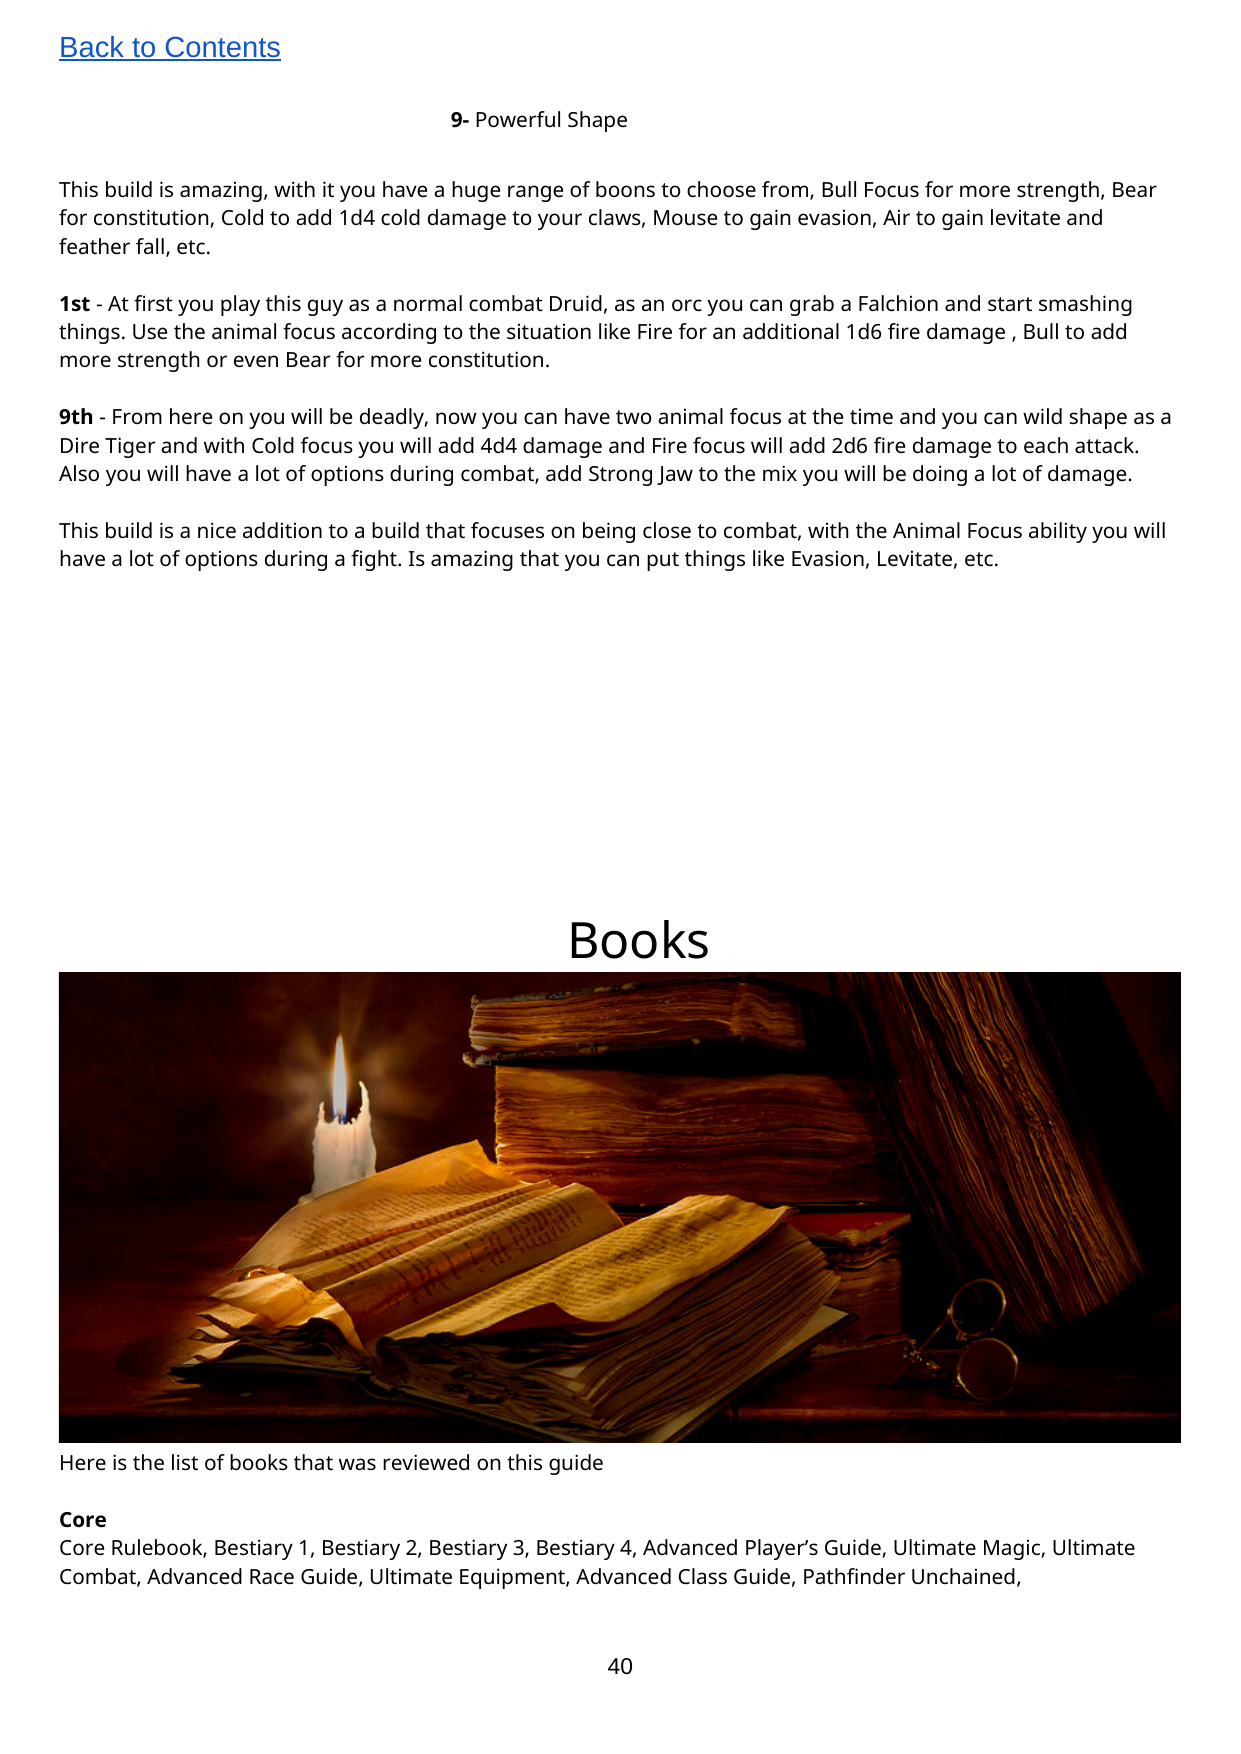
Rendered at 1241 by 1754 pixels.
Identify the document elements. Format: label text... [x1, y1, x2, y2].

text Core Rulebook, Bestiary 1, Bestiary 2, Bestiary 3, Bestiary 4, Advanced Player’s Guide, Ultimate Magic, Ultimate Combat, Advanced Race Guide, Ultimate Equipment, Advanced Class Guide, Pathfinder Unchained, [59, 1533, 1181, 1590]
text 1st - At first you play this guy as a normal combat Druid, as an orc you can grab a Falchion and start smashing things. Use the animal focus according to the situation like Fire for an additional 1d6 fire damage , Bull to add more strength or even Bear for more constitution. [59, 289, 1181, 374]
text This build is amazing, with it you have a huge range of boons to choose from, Bull Focus for more strength, Bear for constitution, Cold to add 1d4 cold damage to your claws, Mouse to gain evasion, Air to gain levitate and feather fall, etc. [59, 175, 1181, 260]
table_cell [725, 95, 1181, 144]
title Books [59, 904, 1181, 972]
text Core [59, 1505, 1181, 1533]
text This build is a nice addition to a build that focuses on being close to combat, with the Animal Focus ability you will have a lot of options during a fight. Is amazing that you can put things like Evasion, Levitate, etc. [59, 516, 1181, 573]
table_cell 9- Powerful Shape [440, 95, 724, 144]
text Here is the list of books that was reviewed on this guide [59, 1448, 1181, 1477]
text 9th - From here on you will be deadly, now you can have two animal focus at the time and you can wild shape as a Dire Tiger and with Cold focus you will add 4d4 damage and Fire focus will add 2d6 fire damage to each attack. Also you will have a lot of options during combat, add Strong Jaw to the mix you will be doing a lot of damage. [59, 402, 1181, 488]
picture [58, 972, 1181, 1443]
table_cell [59, 95, 440, 144]
